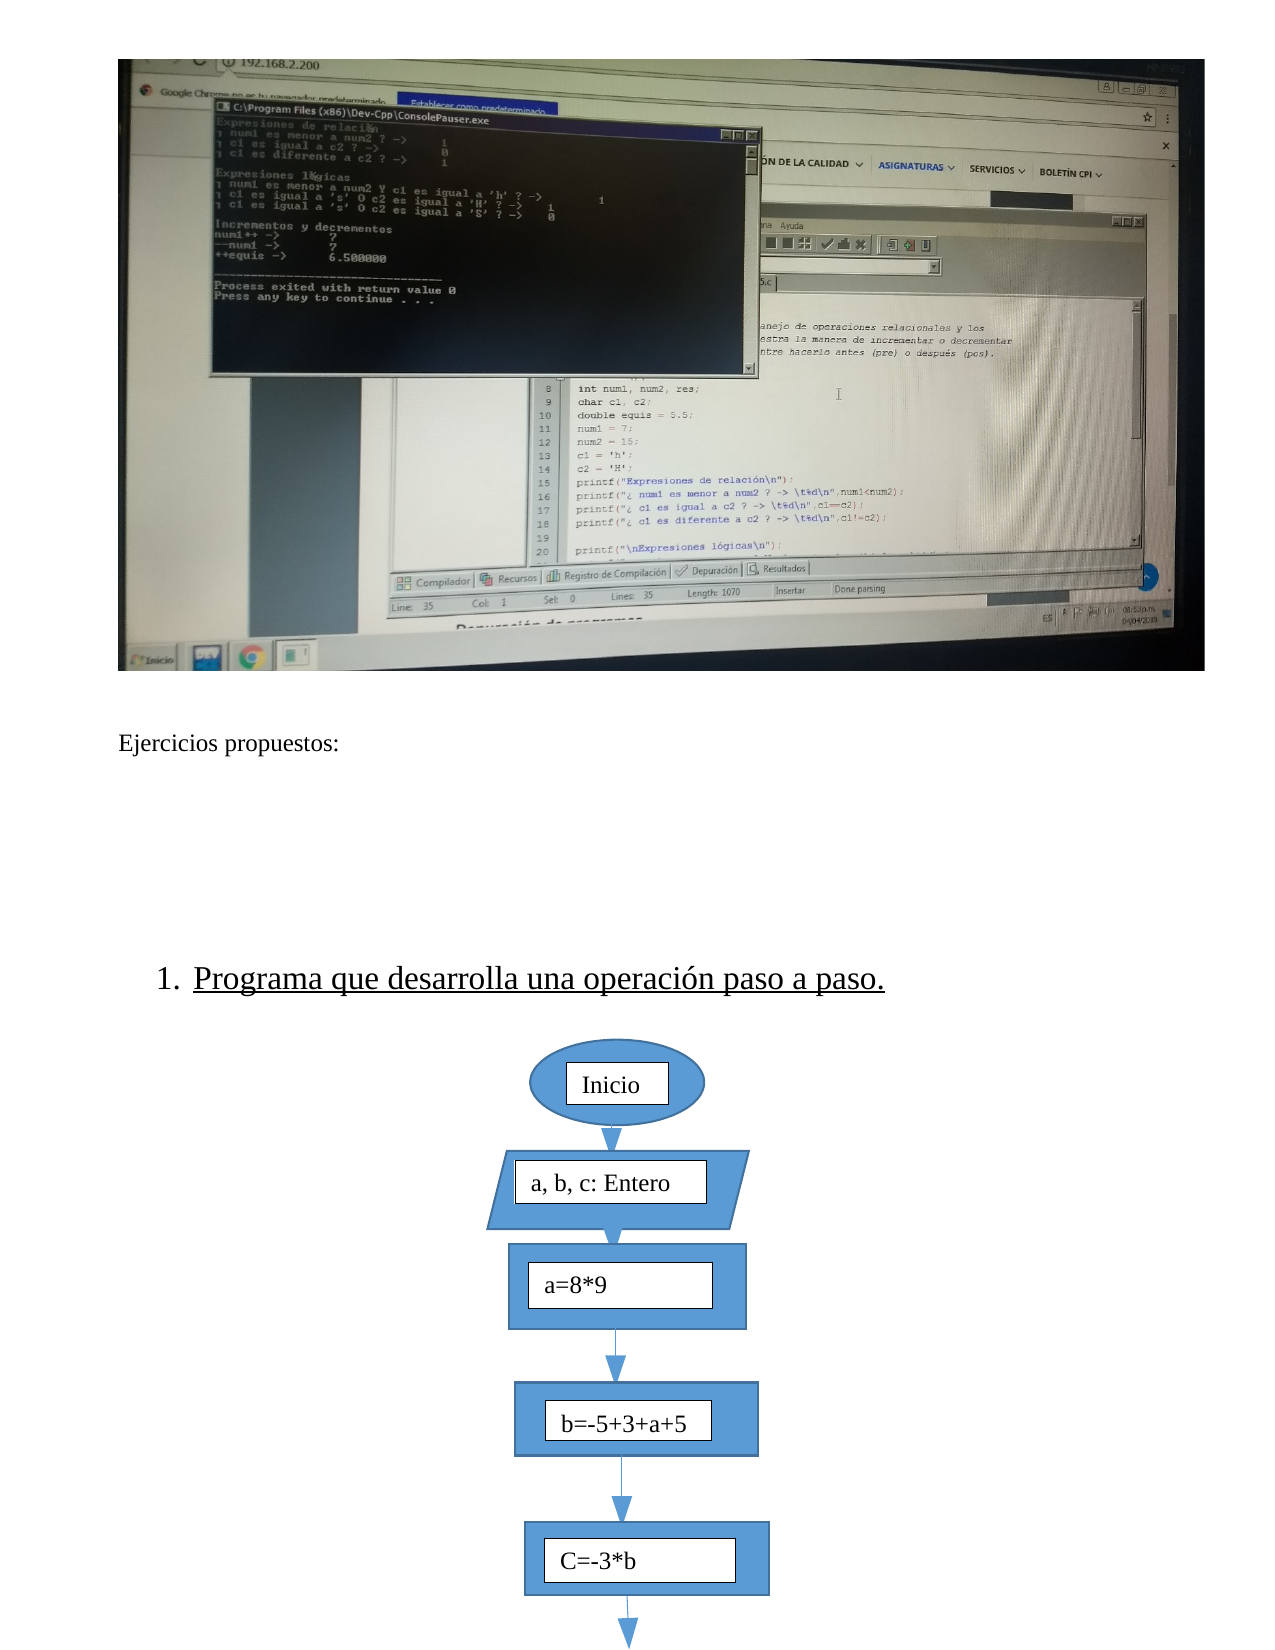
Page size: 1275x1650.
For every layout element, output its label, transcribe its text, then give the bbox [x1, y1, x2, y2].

text a, b, c: Entero [531, 1168, 691, 1195]
text b=-5+3+a+5 [561, 1409, 696, 1432]
list Programa que desarrolla una operación paso a paso. [156, 958, 1205, 996]
text a=8*9 [544, 1270, 697, 1299]
text C=-3*b [560, 1546, 720, 1574]
text Inicio [582, 1070, 653, 1097]
text Ejercicios propuestos: [118, 728, 1205, 757]
